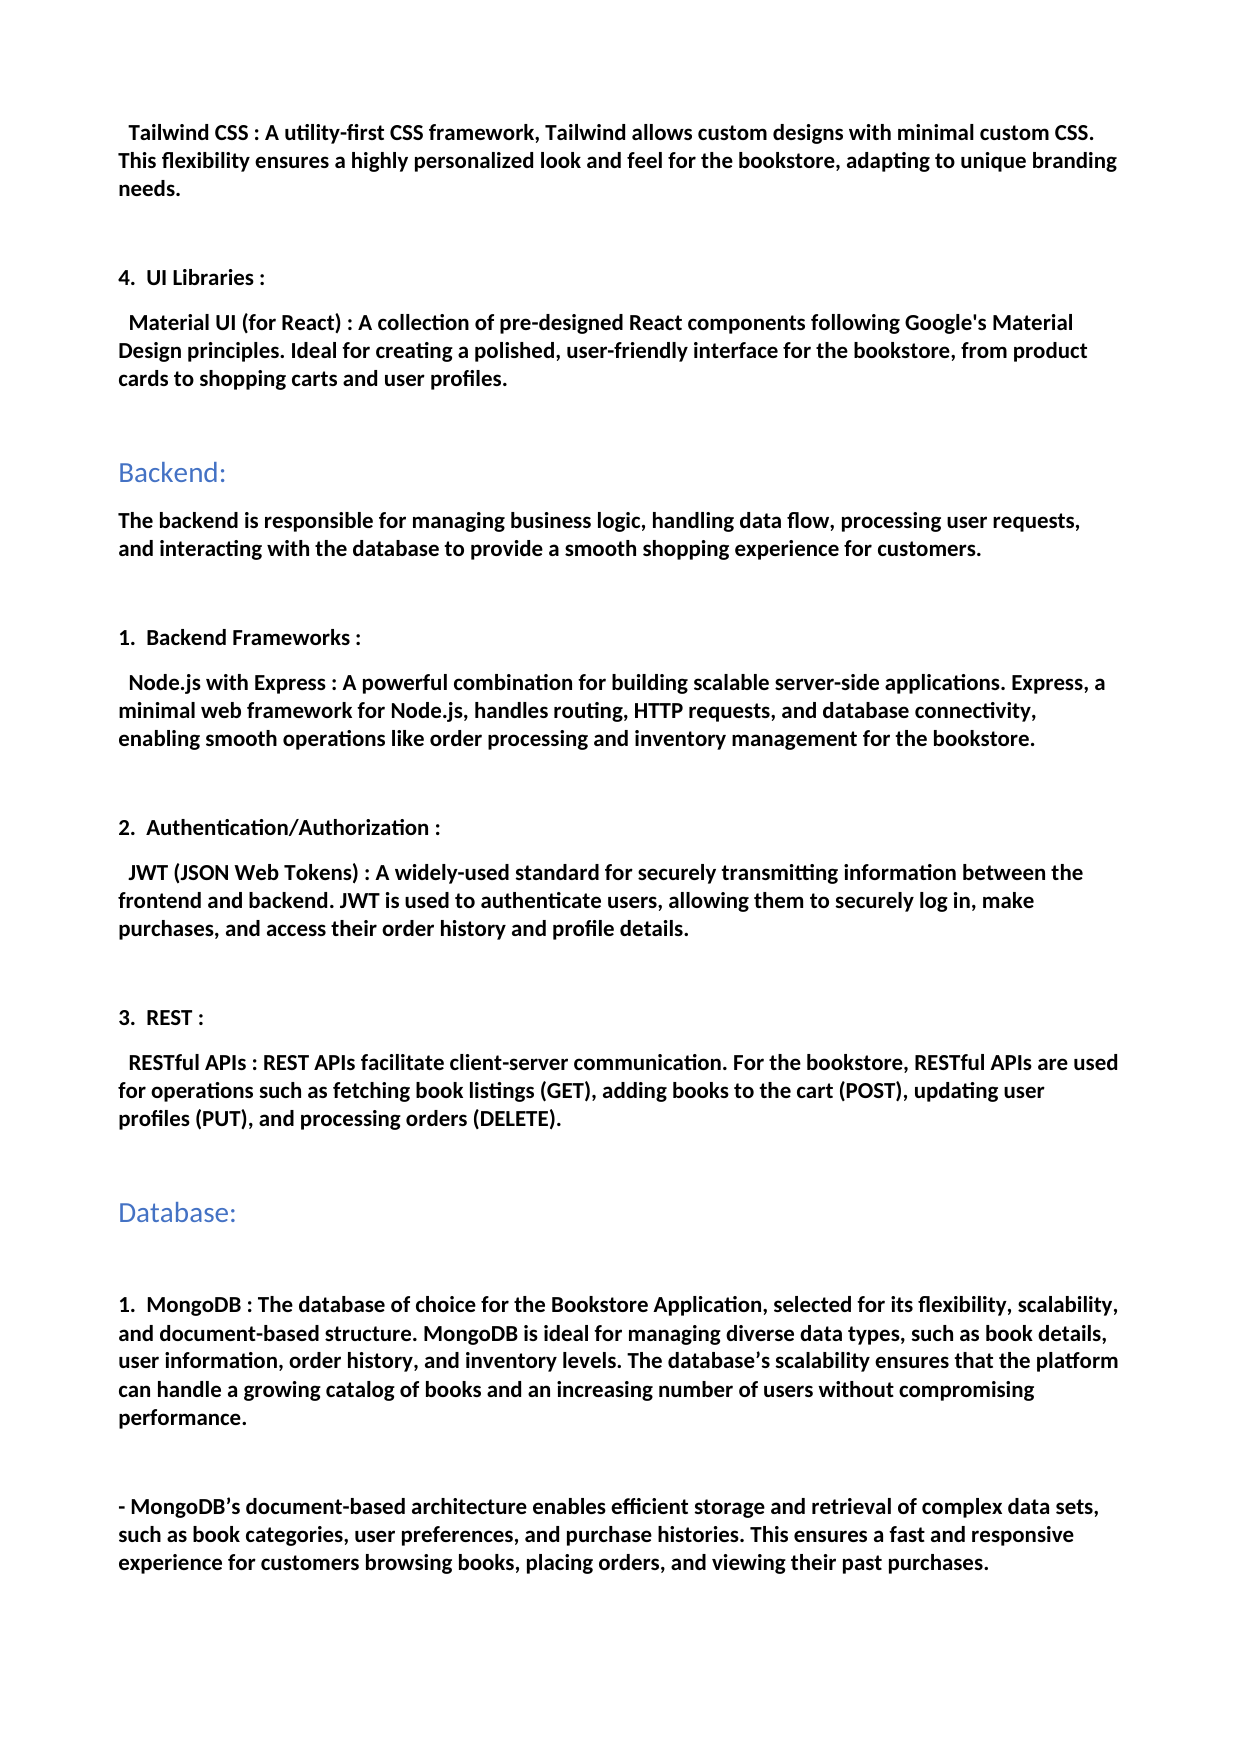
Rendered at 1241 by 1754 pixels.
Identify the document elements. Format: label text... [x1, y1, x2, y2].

text 3. REST : [118, 1003, 1122, 1032]
text RESTful APIs : REST APIs facilitate client-server communication. For the bookstore, RESTful APIs are used for operations such as fetching book listings (GET), adding books to the cart (POST), updating user profiles (PUT), and processing orders (DELETE). [118, 1048, 1122, 1132]
text 2. Authentication/Authorization : [118, 813, 1122, 841]
text The backend is responsible for managing business logic, handling data flow, processing user requests, and interacting with the database to provide a smooth shopping experience for customers. [118, 506, 1122, 562]
text Tailwind CSS : A utility-first CSS framework, Tailwind allows custom designs with minimal custom CSS. This flexibility ensures a highly personalized look and feel for the bookstore, adapting to unique branding needs. [118, 118, 1122, 202]
text Database: [118, 1194, 1122, 1229]
text JWT (JSON Web Tokens) : A widely-used standard for securely transmitting information between the frontend and backend. JWT is used to authenticate users, allowing them to securely log in, make purchases, and access their order history and profile details. [118, 858, 1122, 942]
text - MongoDB’s document-based architecture enables efficient storage and retrieval of complex data sets, such as book categories, user preferences, and purchase histories. This ensures a fast and responsive experience for customers browsing books, placing orders, and viewing their past purchases. [118, 1492, 1122, 1576]
text Backend: [118, 454, 1122, 489]
text Material UI (for React) : A collection of pre-designed React components following Google's Material Design principles. Ideal for creating a polished, user-friendly interface for the bookstore, from product cards to shopping carts and user profiles. [118, 308, 1122, 392]
text 4. UI Libraries : [118, 263, 1122, 292]
text 1. MongoDB : The database of choice for the Bookstore Application, selected for its flexibility, scalability, and document-based structure. MongoDB is ideal for managing diverse data types, such as book details, user information, order history, and inventory levels. The database’s scalability ensures that the platform can handle a growing catalog of books and an increasing number of users without compromising performance. [118, 1291, 1122, 1431]
text Node.js with Express : A powerful combination for building scalable server-side applications. Express, a minimal web framework for Node.js, handles routing, HTTP requests, and database connectivity, enabling smooth operations like order processing and inventory management for the bookstore. [118, 668, 1122, 752]
text 1. Backend Frameworks : [118, 623, 1122, 651]
